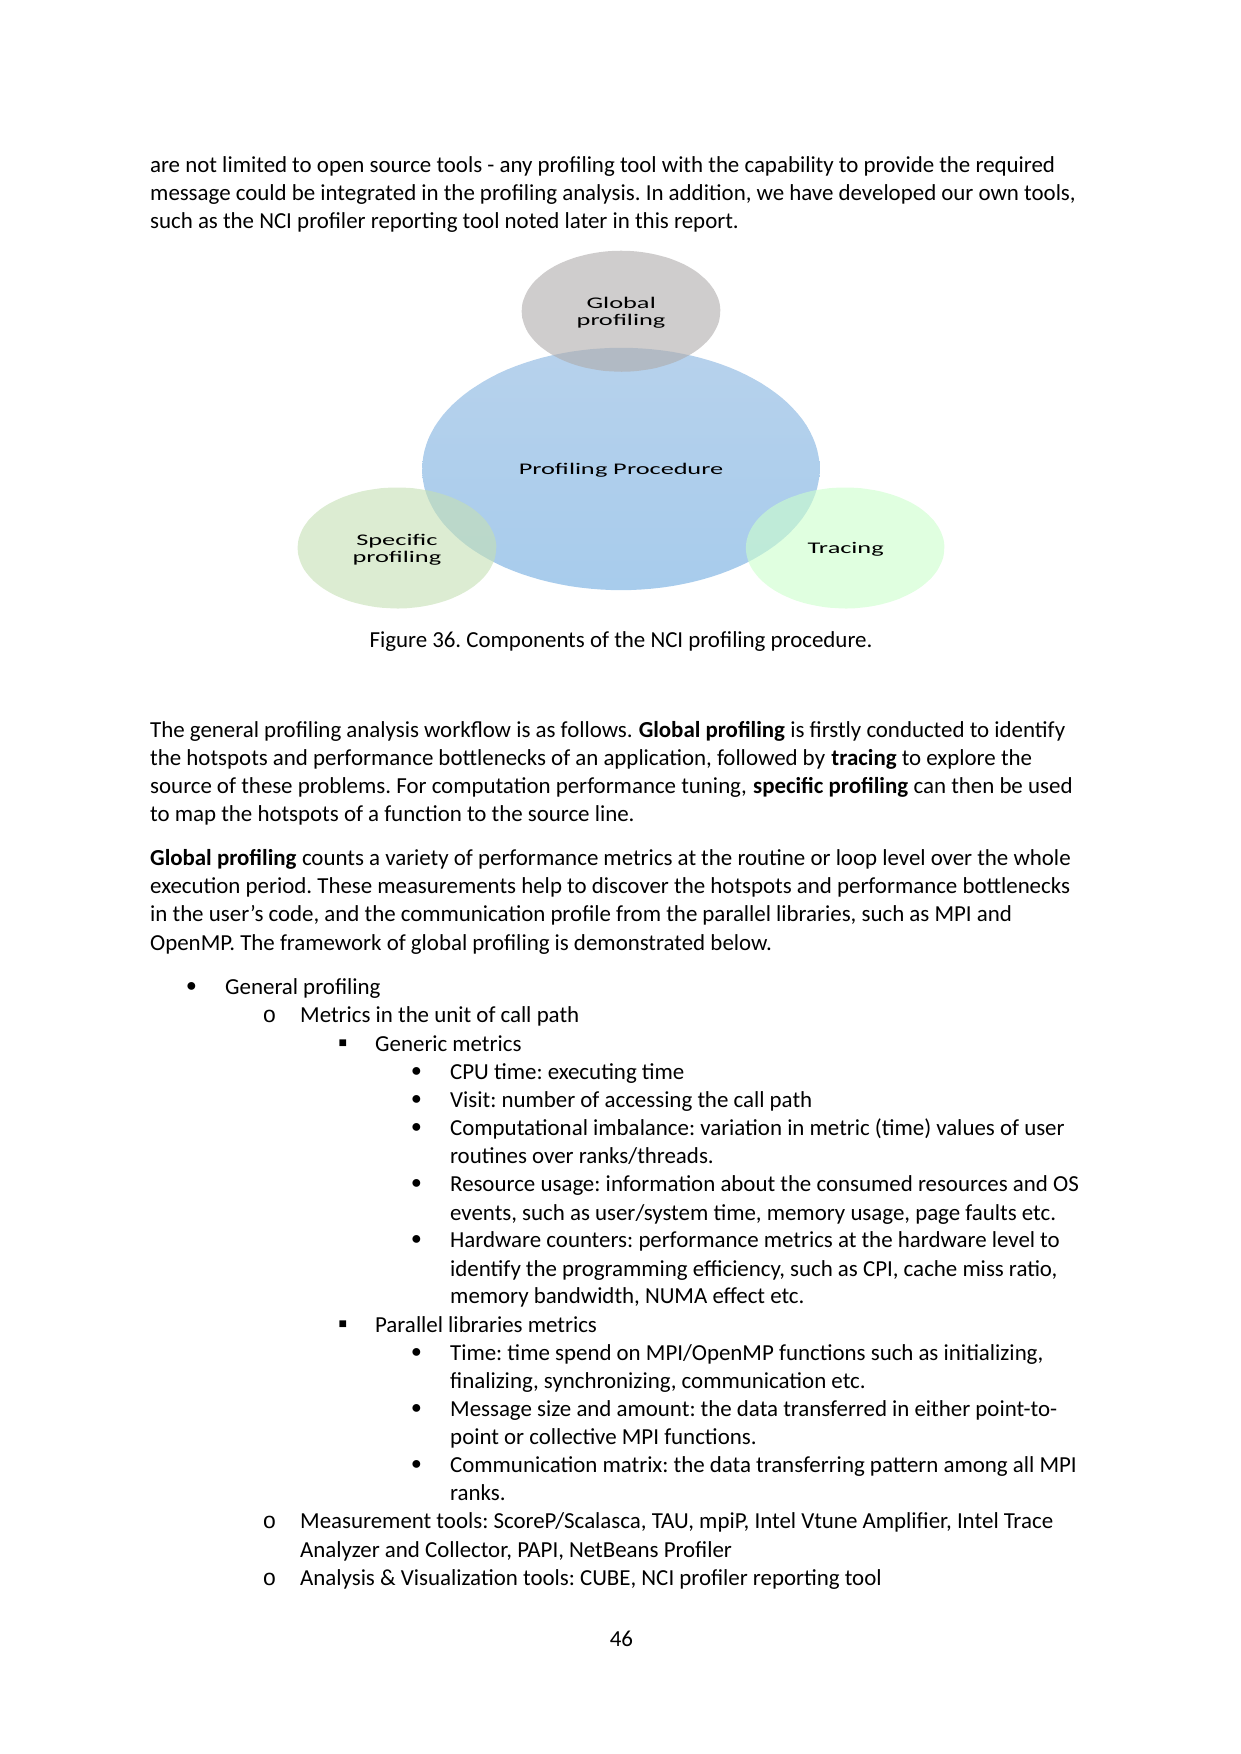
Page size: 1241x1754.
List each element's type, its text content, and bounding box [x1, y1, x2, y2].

list Analysis & Visualization tools: CUBE, NCI profiler reporting tool [262, 1563, 1092, 1592]
list Resource usage: information about the consumed resources and OS events, such as user/system time, memory usage, page faults etc. [412, 1169, 1092, 1226]
list Parallel libraries metrics [337, 1310, 1092, 1338]
list Metrics in the unit of call path [262, 1000, 1092, 1029]
text Global profiling counts a variety of performance metrics at the routine or loop level over the whole execution period. These measurements help to discover the hotspots and performance bottlenecks in the user’s code, and the communication profile from the parallel libraries, such as MPI and OpenMP. The framework of global profiling is demonstrated below. [150, 843, 1092, 956]
list General profiling [187, 972, 1092, 1000]
text The general profiling analysis workflow is as follows. Global profiling is firstly conducted to identify the hotspots and performance bottlenecks of an application, followed by tracing to explore the source of these problems. For computation performance tuning, specific profiling can then be used to map the hotspots of a function to the source line. [150, 715, 1092, 827]
list Computational imbalance: variation in metric (time) values of user routines over ranks/threads. [412, 1113, 1092, 1169]
text are not limited to open source tools - any profiling tool with the capability to provide the required message could be integrated in the profiling analysis. In addition, we have developed our own tools, such as the NCI profiler reporting tool noted later in this report. [150, 150, 1092, 234]
text Figure 36. Components of the NCI profiling procedure. [150, 625, 1092, 653]
list Generic metrics [337, 1029, 1092, 1057]
list Message size and amount: the data transferred in either point-to-point or collective MPI functions. [412, 1394, 1092, 1450]
list Visit: number of accessing the call path [412, 1086, 1092, 1113]
list Communication matrix: the data transferring pattern among all MPI ranks. [412, 1450, 1092, 1506]
list CPU time: executing time [412, 1057, 1092, 1086]
list Time: time spend on MPI/OpenMP functions such as initializing, finalizing, synchronizing, communication etc. [412, 1338, 1092, 1394]
list Hardware counters: performance metrics at the hardware level to identify the programming efficiency, such as CPI, cache miss ratio, memory bandwidth, NUMA effect etc. [412, 1226, 1092, 1310]
list Measurement tools: ScoreP/Scalasca, TAU, mpiP, Intel Vtune Amplifier, Intel Trace Analyzer and Collector, PAPI, NetBeans Profiler [262, 1506, 1092, 1563]
